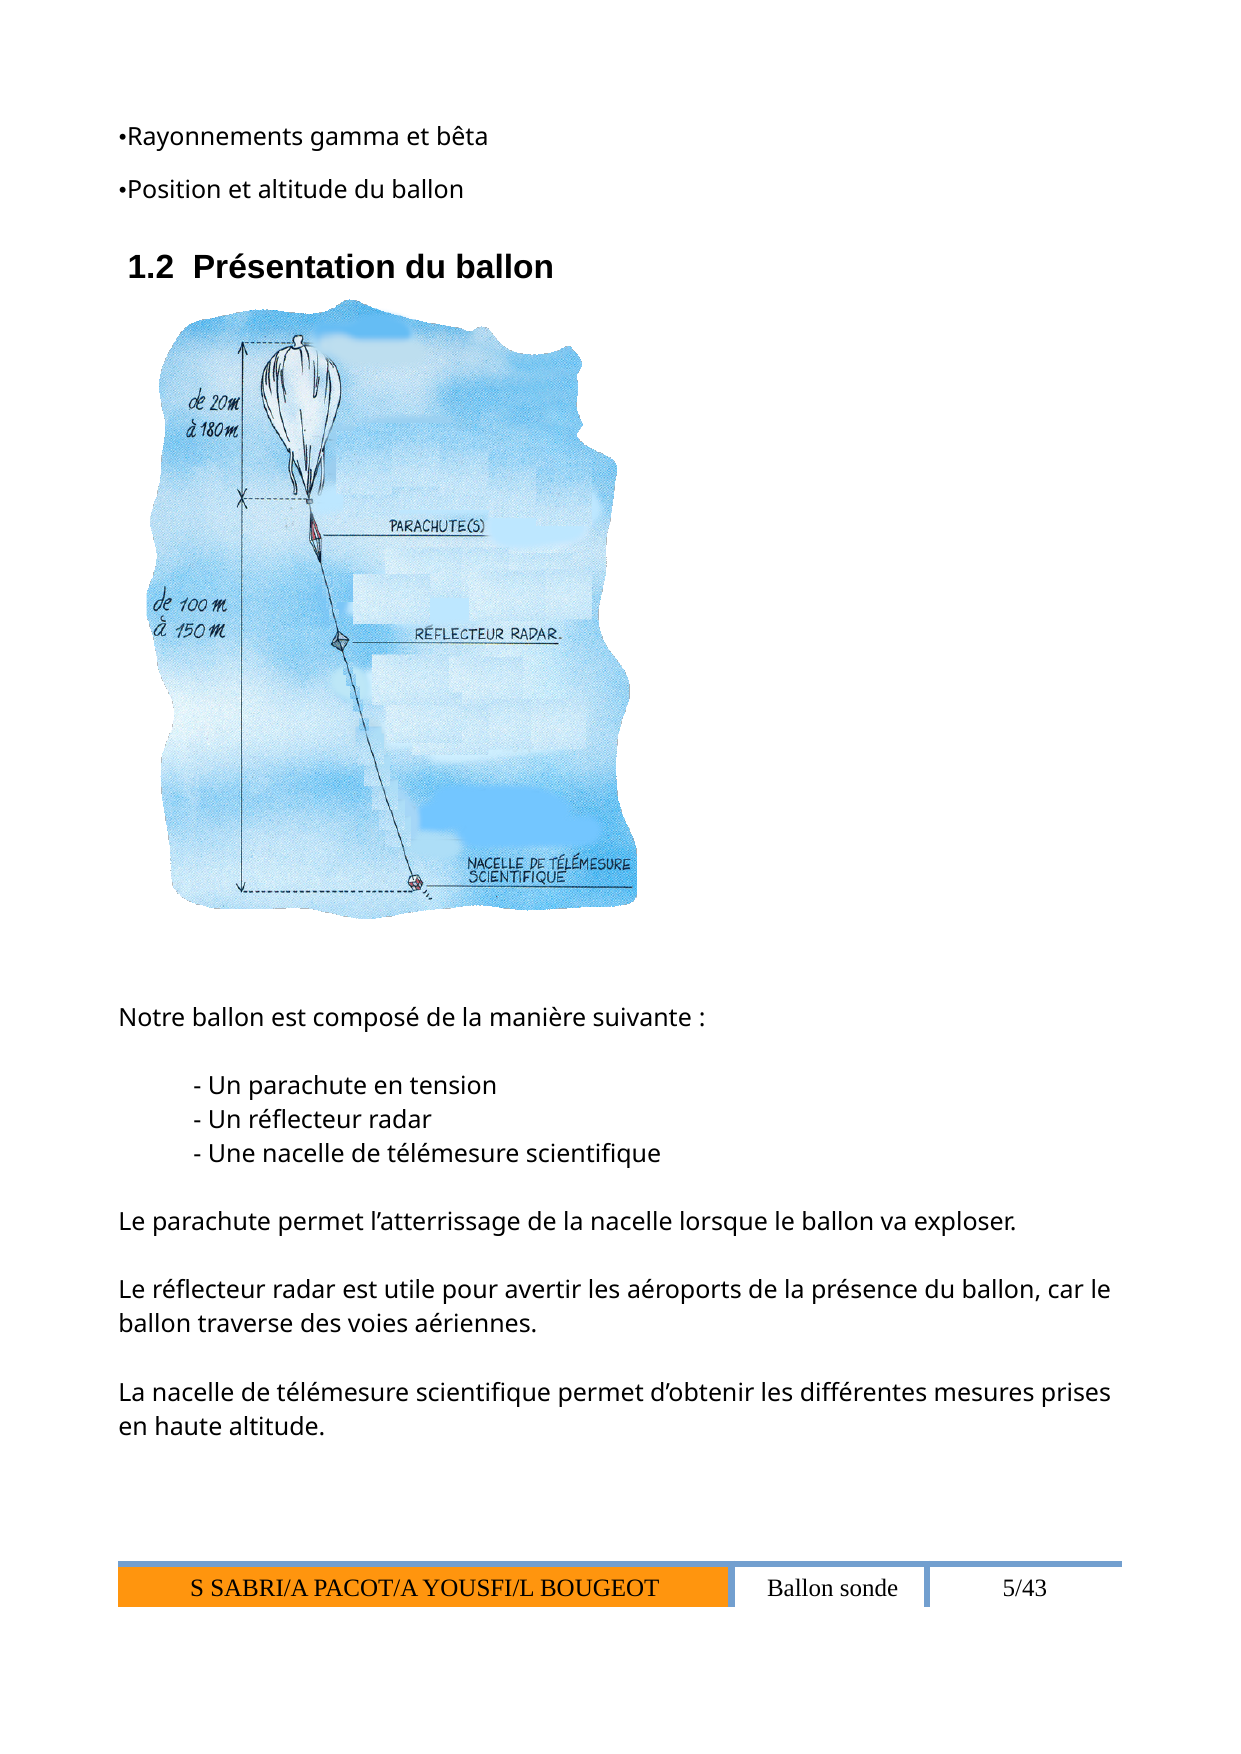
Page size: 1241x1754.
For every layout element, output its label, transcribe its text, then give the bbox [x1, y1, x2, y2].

text - Un réflecteur radar [118, 1102, 1122, 1136]
subtitle Présentation du ballon [118, 246, 1122, 285]
text Le réflecteur radar est utile pour avertir les aéroports de la présence du ballon, car le ballon traverse des voies aériennes. [118, 1272, 1122, 1340]
text •Position et altitude du ballon [118, 172, 1122, 206]
text Notre ballon est composé de la manière suivante : [118, 999, 1122, 1033]
text •Rayonnements gamma et bêta [118, 118, 1122, 152]
text - Un parachute en tension [118, 1068, 1122, 1102]
text - Une nacelle de télémesure scientifique [118, 1136, 1122, 1170]
text Le parachute permet l’atterrissage de la nacelle lorsque le ballon va exploser. [118, 1204, 1122, 1238]
picture [146, 297, 637, 924]
text La nacelle de télémesure scientifique permet d’obtenir les différentes mesures prises en haute altitude. [118, 1374, 1122, 1442]
